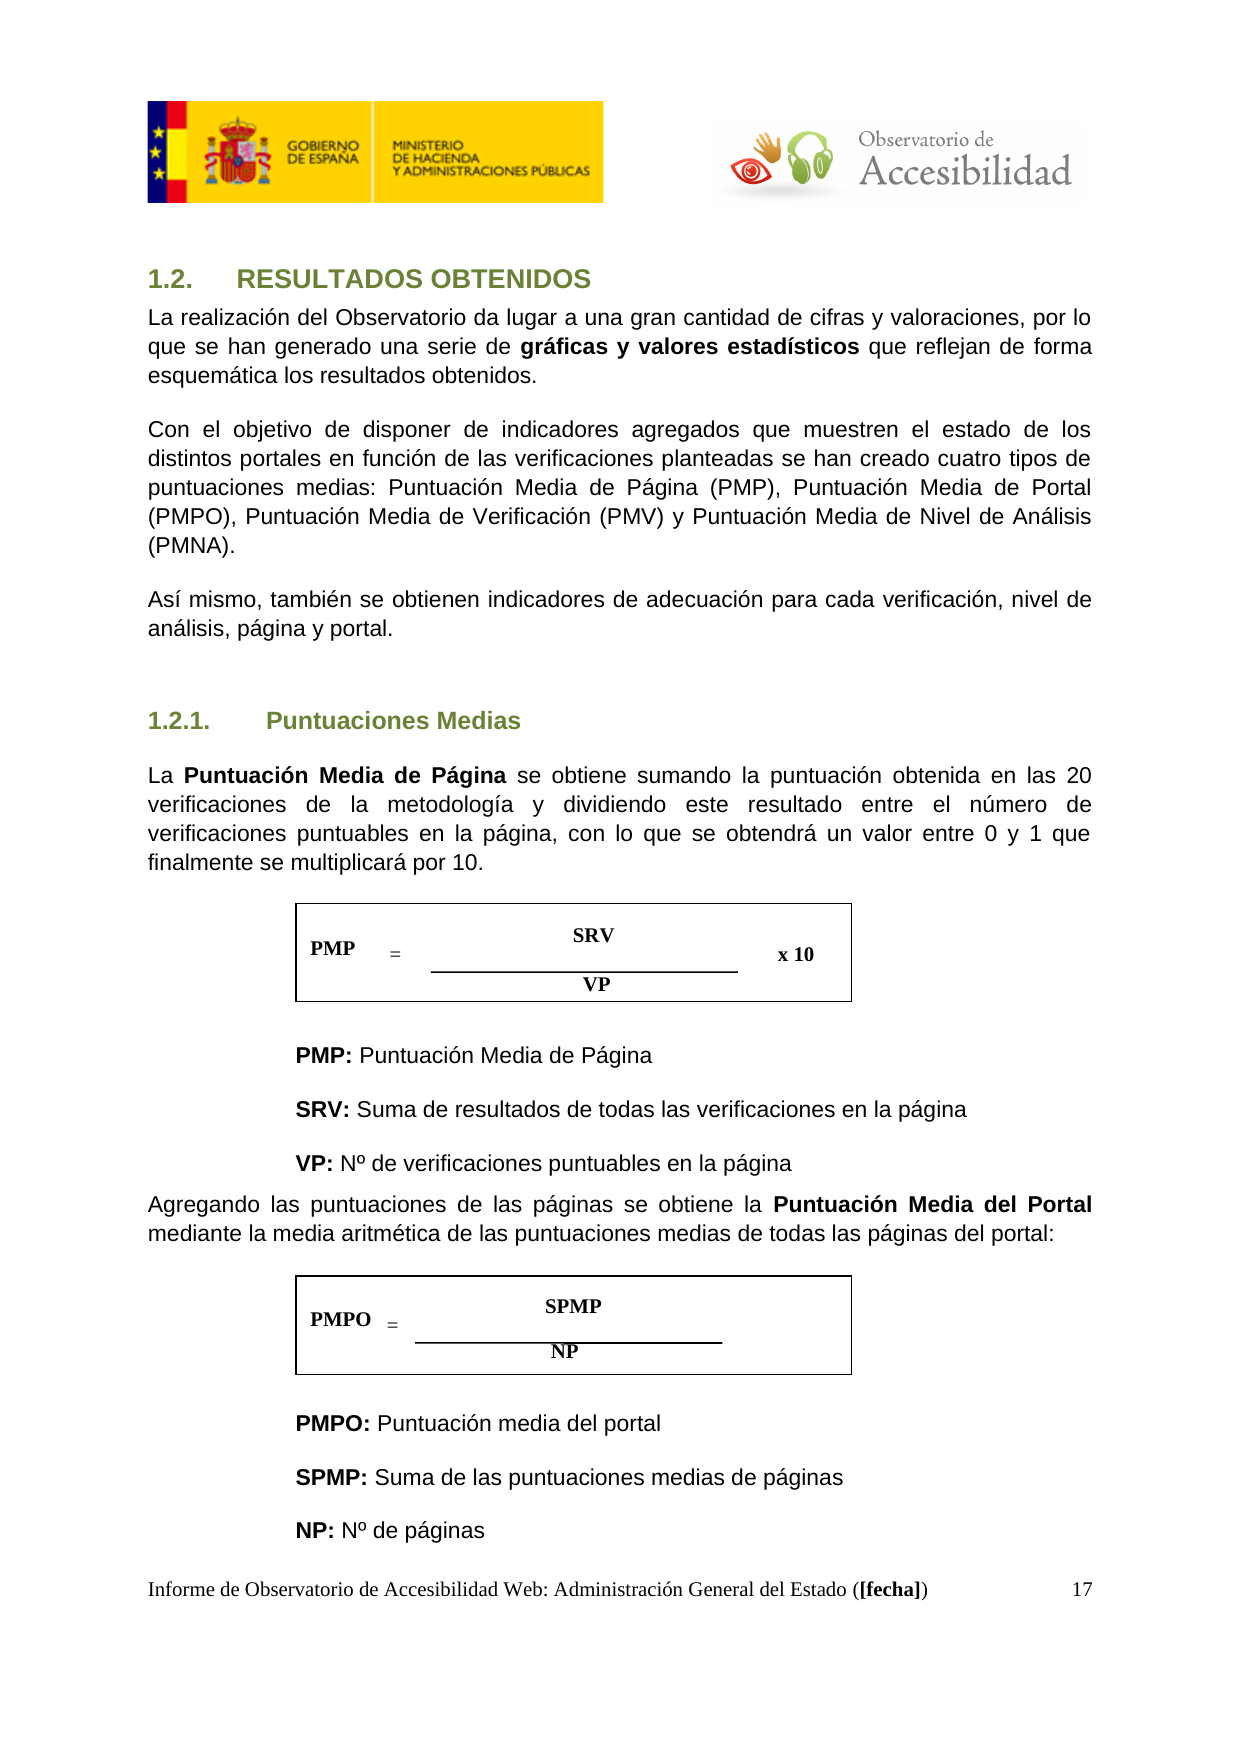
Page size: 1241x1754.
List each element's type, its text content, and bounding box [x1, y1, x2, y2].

text Así mismo, también se obtienen indicadores de adecuación para cada verificación, nivel de análisis, página y portal. [148, 586, 1092, 641]
list Resultados obtenidos [148, 263, 1092, 294]
text SPMP: Suma de las puntuaciones medias de páginas [295, 1463, 1092, 1490]
text La Puntuación Media de Página se obtiene sumando la puntuación obtenida en las 20 verificaciones de la metodología y dividiendo este resultado entre el número de verificaciones puntuables en la página, con lo que se obtendrá un valor entre 0 y 1 que finalmente se multiplicará por 10. [148, 762, 1092, 876]
text NP: Nº de páginas [295, 1517, 1092, 1544]
list Puntuaciones Medias [148, 706, 1092, 735]
picture [710, 122, 1086, 205]
text La realización del Observatorio da lugar a una gran cantidad de cifras y valoraciones, por lo que se han generado una serie de gráficas y valores estadísticos que reflejan de forma esquemática los resultados obtenidos. [148, 304, 1092, 388]
text PMP: Puntuación Media de Página [295, 1042, 1092, 1068]
text SRV: Suma de resultados de todas las verificaciones en la página [295, 1096, 1092, 1122]
text VP: Nº de verificaciones puntuables en la página [295, 1150, 1092, 1176]
text PMPO: Puntuación media del portal [295, 1409, 1092, 1436]
picture [147, 101, 604, 203]
text Con el objetivo de disponer de indicadores agregados que muestren el estado de los distintos portales en función de las verificaciones planteadas se han creado cuatro tipos de puntuaciones medias: Puntuación Media de Página (PMP), Puntuación Media de Portal (PMPO), Puntuación Media de Verificación (PMV) y Puntuación Media de Nivel de Análisis (PMNA). [148, 416, 1092, 558]
text Agregando las puntuaciones de las páginas se obtiene la Puntuación Media del Portal mediante la media aritmética de las puntuaciones medias de todas las páginas del portal: [148, 1191, 1092, 1247]
